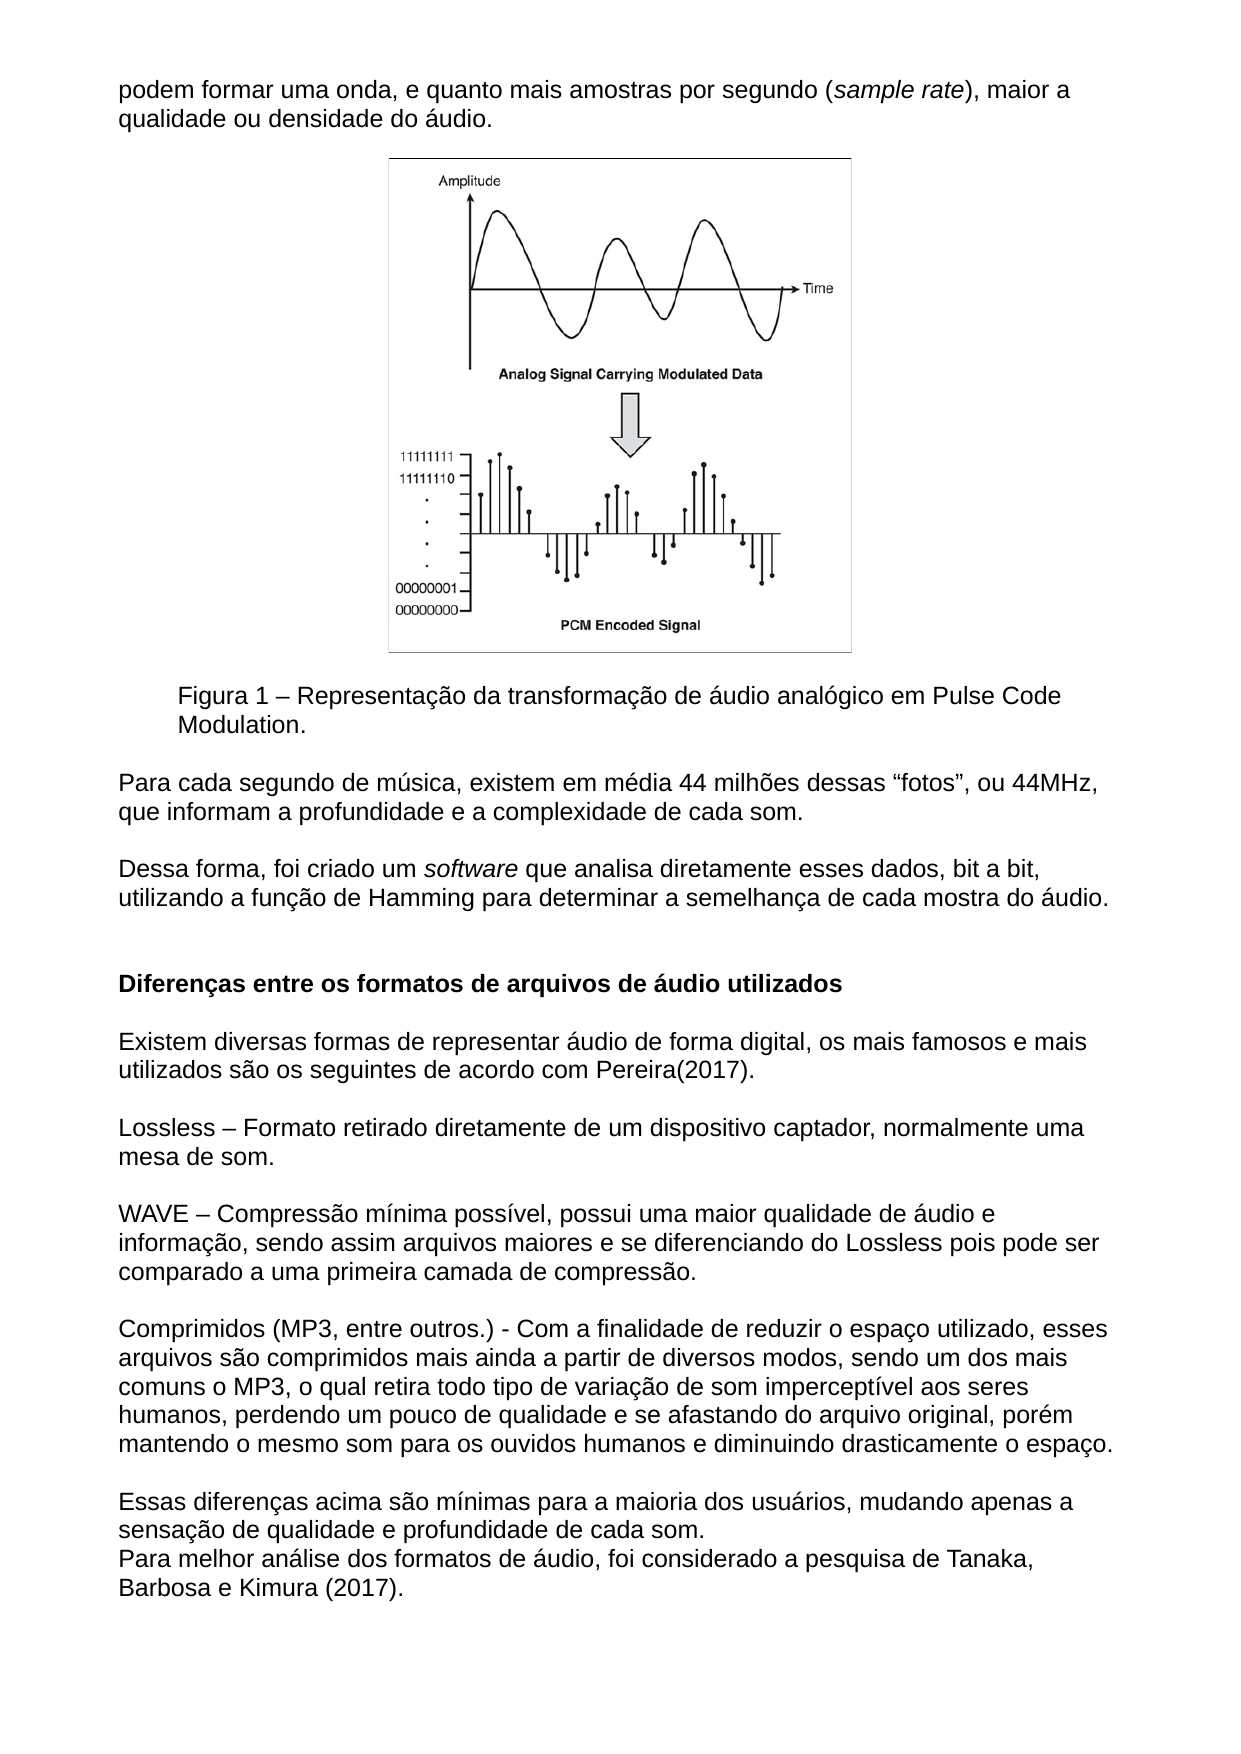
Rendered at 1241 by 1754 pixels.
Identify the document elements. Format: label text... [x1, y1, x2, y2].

text Comprimidos (MP3, entre outros.) - Com a finalidade de reduzir o espaço utilizado, esses arquivos são comprimidos mais ainda a partir de diversos modos, sendo um dos mais comuns o MP3, o qual retira todo tipo de variação de som imperceptível aos seres humanos, perdendo um pouco de qualidade e se afastando do arquivo original, porém mantendo o mesmo som para os ouvidos humanos e diminuindo drasticamente o espaço. [118, 1314, 1122, 1458]
picture [388, 158, 852, 653]
text Existem diversas formas de representar áudio de forma digital, os mais famosos e mais utilizados são os seguintes de acordo com Pereira(2017). [118, 1027, 1122, 1084]
text Diferenças entre os formatos de arquivos de áudio utilizados [118, 969, 1122, 998]
text Figura 1 – Representação da transformação de áudio analógico em Pulse Code Modulation. [177, 681, 1063, 738]
text podem formar uma onda, e quanto mais amostras por segundo (sample rate), maior a qualidade ou densidade do áudio. [118, 75, 1122, 132]
text Essas diferenças acima são mínimas para a maioria dos usuários, mudando apenas a sensação de qualidade e profundidade de cada som. [118, 1487, 1122, 1544]
text WAVE – Compressão mínima possível, possui uma maior qualidade de áudio e informação, sendo assim arquivos maiores e se diferenciando do Lossless pois pode ser comparado a uma primeira camada de compressão. [118, 1199, 1122, 1286]
text Para cada segundo de música, existem em média 44 milhões dessas “fotos”, ou 44MHz, que informam a profundidade e a complexidade de cada som. [118, 768, 1122, 826]
text Lossless – Formato retirado diretamente de um dispositivo captador, normalmente uma mesa de som. [118, 1113, 1122, 1171]
text Dessa forma, foi criado um software que analisa diretamente esses dados, bit a bit, utilizando a função de Hamming para determinar a semelhança de cada mostra do áudio. [118, 854, 1122, 912]
text Para melhor análise dos formatos de áudio, foi considerado a pesquisa de Tanaka, Barbosa e Kimura (2017). [118, 1544, 1122, 1602]
